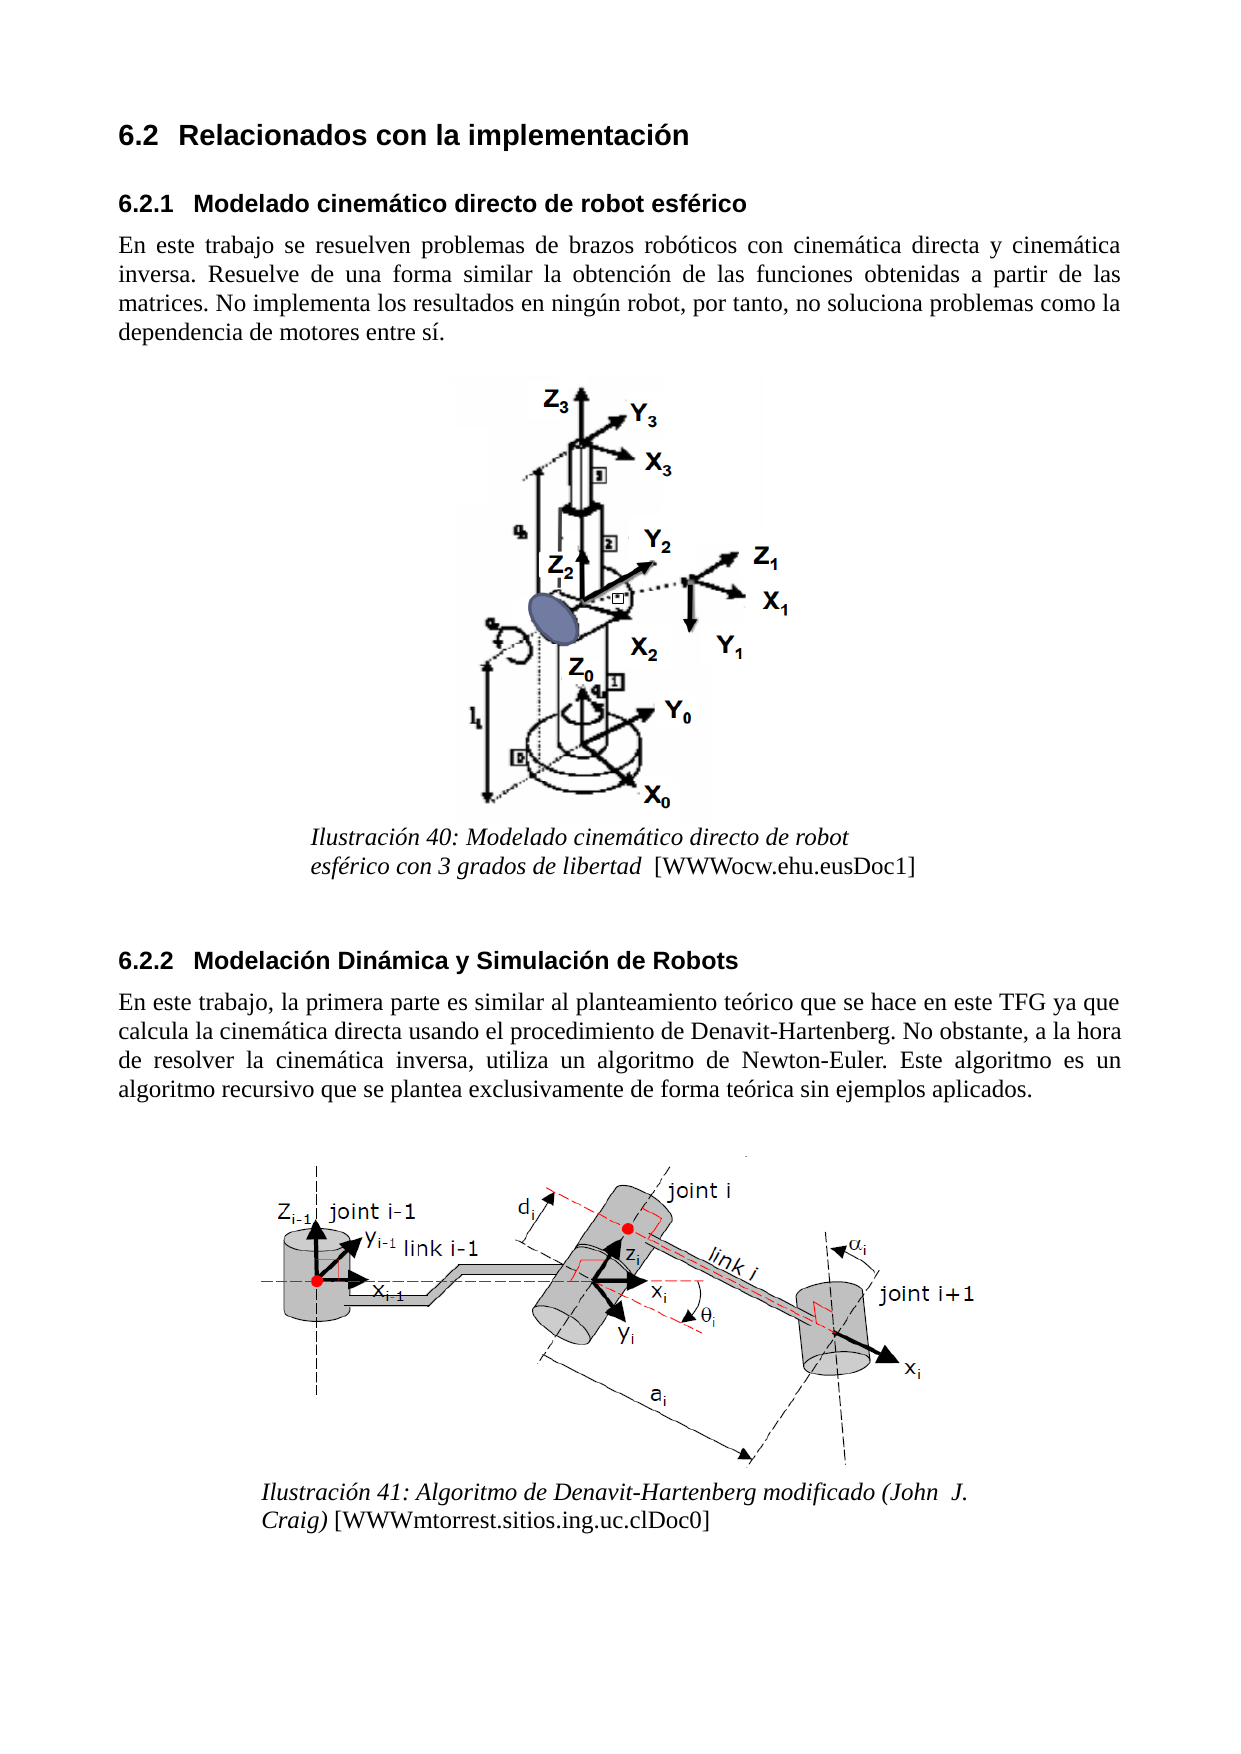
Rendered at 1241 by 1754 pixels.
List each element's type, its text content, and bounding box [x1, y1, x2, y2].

picture [258, 1156, 982, 1477]
subtitle Modelación Dinámica y Simulación de Robots [118, 946, 1122, 975]
text En este trabajo se resuelven problemas de brazos robóticos con cinemática directa y cinemática inversa. Resuelve de una forma similar la obtención de las funciones obtenidas a partir de las matrices. No implementa los resultados en ningún robot, por tanto, no soluciona problemas como la dependencia de motores entre sí. [118, 230, 1122, 345]
subtitle Modelado cinemático directo de robot esférico [118, 189, 1122, 218]
subtitle Relacionados con la implementación [118, 118, 1122, 152]
picture [444, 375, 796, 823]
text Ilustración 41: Algoritmo de Denavit-Hartenberg modificado (John J. Craig) [WWWmtorrest.sitios.ing.uc.clDoc0] [261, 1477, 979, 1534]
text En este trabajo, la primera parte es similar al planteamiento teórico que se hace en este TFG ya que calcula la cinemática directa usando el procedimiento de Denavit-Hartenberg. No obstante, a la hora de resolver la cinemática inversa, utiliza un algoritmo de Newton-Euler. Este algoritmo es un algoritmo recursivo que se plantea exclusivamente de forma teórica sin ejemplos aplicados. [118, 987, 1122, 1102]
text Ilustración 40: Modelado cinemático directo de robot esférico con 3 grados de libertad [WWWocw.ehu.eusDoc1] [310, 388, 930, 880]
